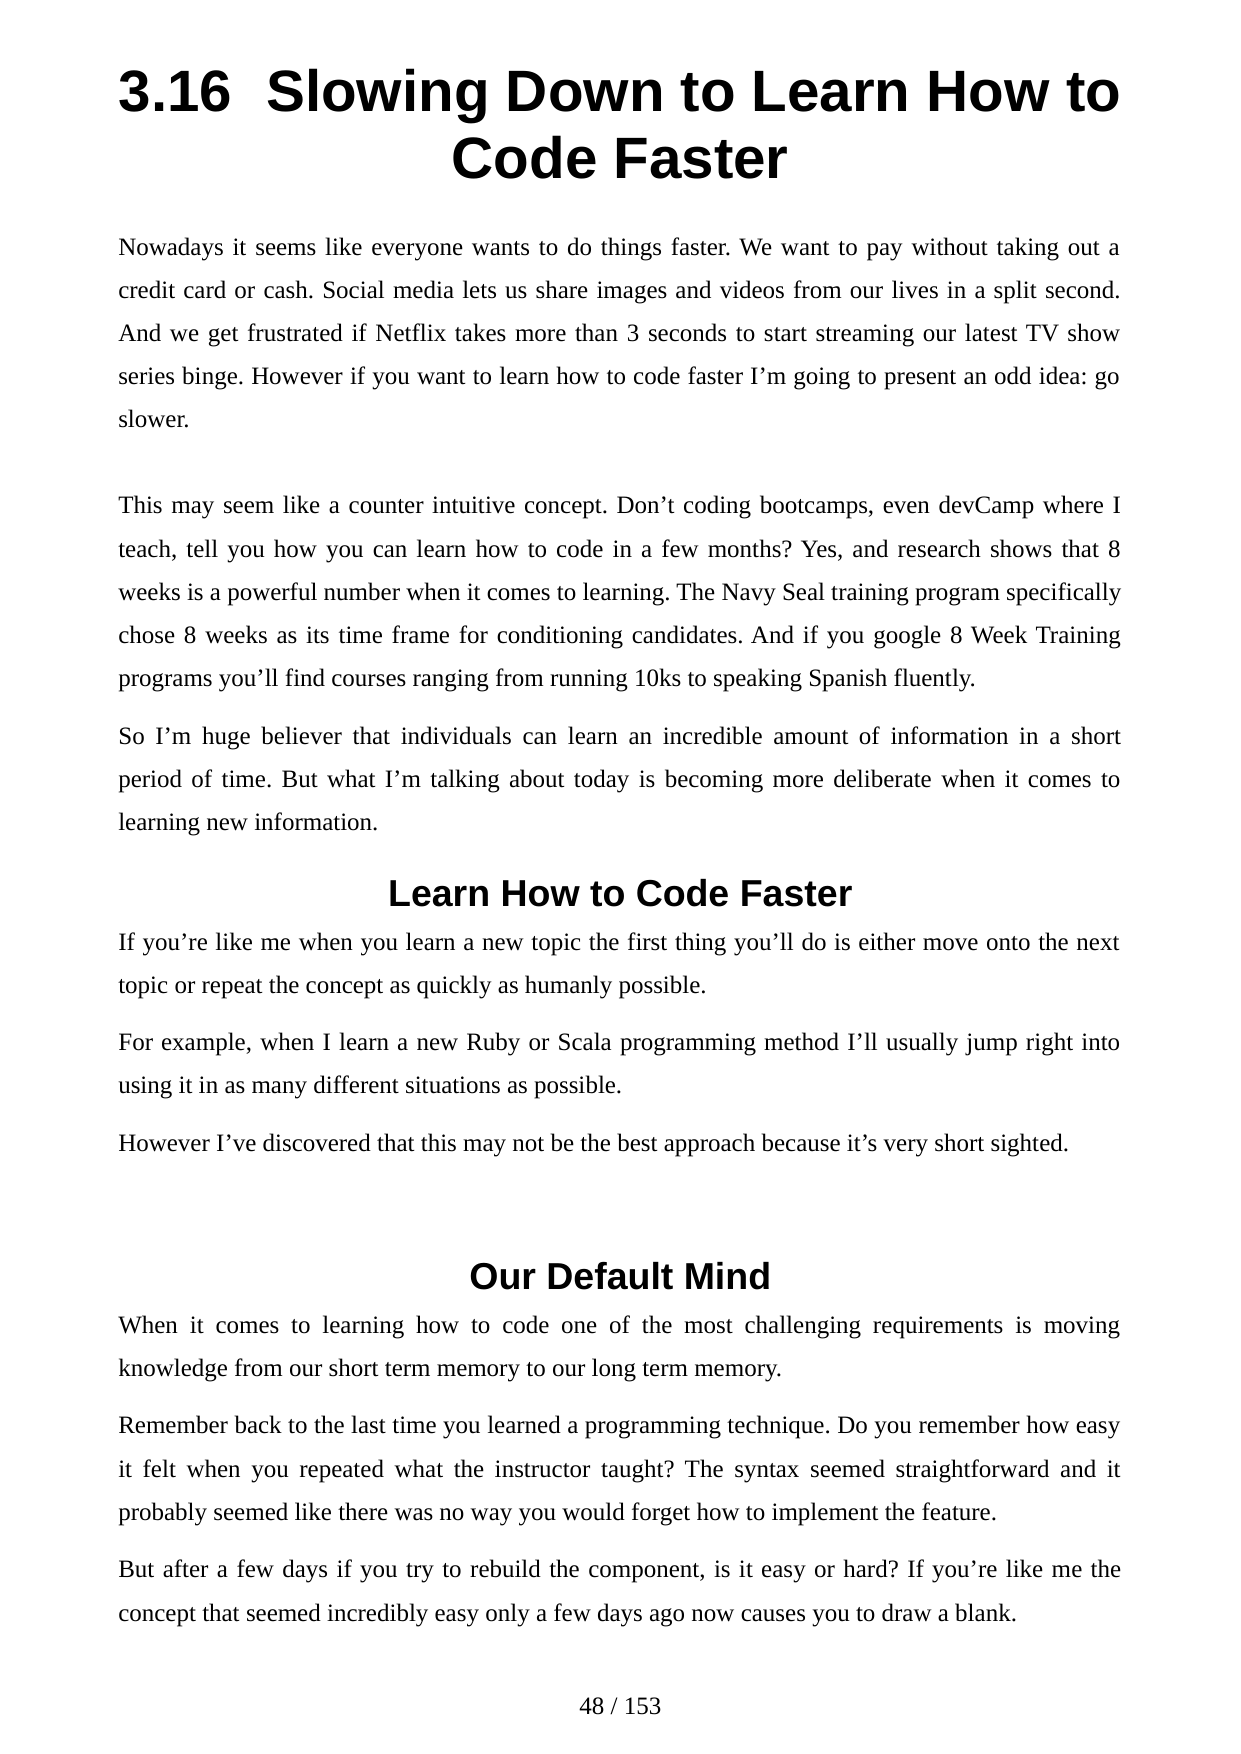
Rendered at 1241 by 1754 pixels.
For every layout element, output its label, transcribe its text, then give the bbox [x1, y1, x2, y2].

text But after a few days if you try to rebuild the component, is it easy or hard? If you’re like me the concept that seemed incredibly easy only a few days ago now causes you to draw a blank. [118, 1554, 1122, 1626]
title 3.16 Slowing Down to Learn How to Code Faster [118, 56, 1122, 190]
text So I’m huge believer that individuals can learn an incredible amount of information in a short period of time. But what I’m talking about today is becoming more deliberate when it comes to learning new information. [118, 721, 1122, 836]
text For example, when I learn a new Ruby or Scala programming method I’ll usually jump right into using it in as many different situations as possible. [118, 1027, 1122, 1099]
text However I’ve discovered that this may not be the best approach because it’s very short sighted. [118, 1128, 1122, 1157]
text Remember back to the last time you learned a programming technique. Do you remember how easy it felt when you repeated what the instructor taught? The syntax seemed straightforward and it probably seemed like there was no way you would forget how to implement the feature. [118, 1411, 1122, 1526]
text If you’re like me when you learn a new topic the first thing you’ll do is either move onto the next topic or repeat the concept as quickly as humanly possible. [118, 927, 1122, 998]
text This may seem like a counter intuitive concept. Don’t coding bootcamps, even devCamp where I teach, tell you how you can learn how to code in a few months? Yes, and research shows that 8 weeks is a powerful number when it comes to learning. The Navy Seal training program specifically chose 8 weeks as its time frame for conditioning candidates. And if you google 8 Week Training programs you’ll find courses ranging from running 10ks to speaking Spanish fluently. [118, 491, 1122, 692]
subtitle Our Default Mind [118, 1254, 1122, 1297]
text When it comes to learning how to code one of the most challenging requirements is moving knowledge from our short term memory to our long term memory. [118, 1310, 1122, 1382]
subtitle Learn How to Code Faster [118, 871, 1122, 914]
text Nowadays it seems like everyone wants to do things faster. We want to pay without taking out a credit card or cash. Social media lets us share images and videos from our lives in a split second. And we get frustrated if Netflix takes more than 3 seconds to start streaming our latest TV show series binge. However if you want to learn how to code faster I’m going to present an odd idea: go slower. [118, 232, 1122, 433]
